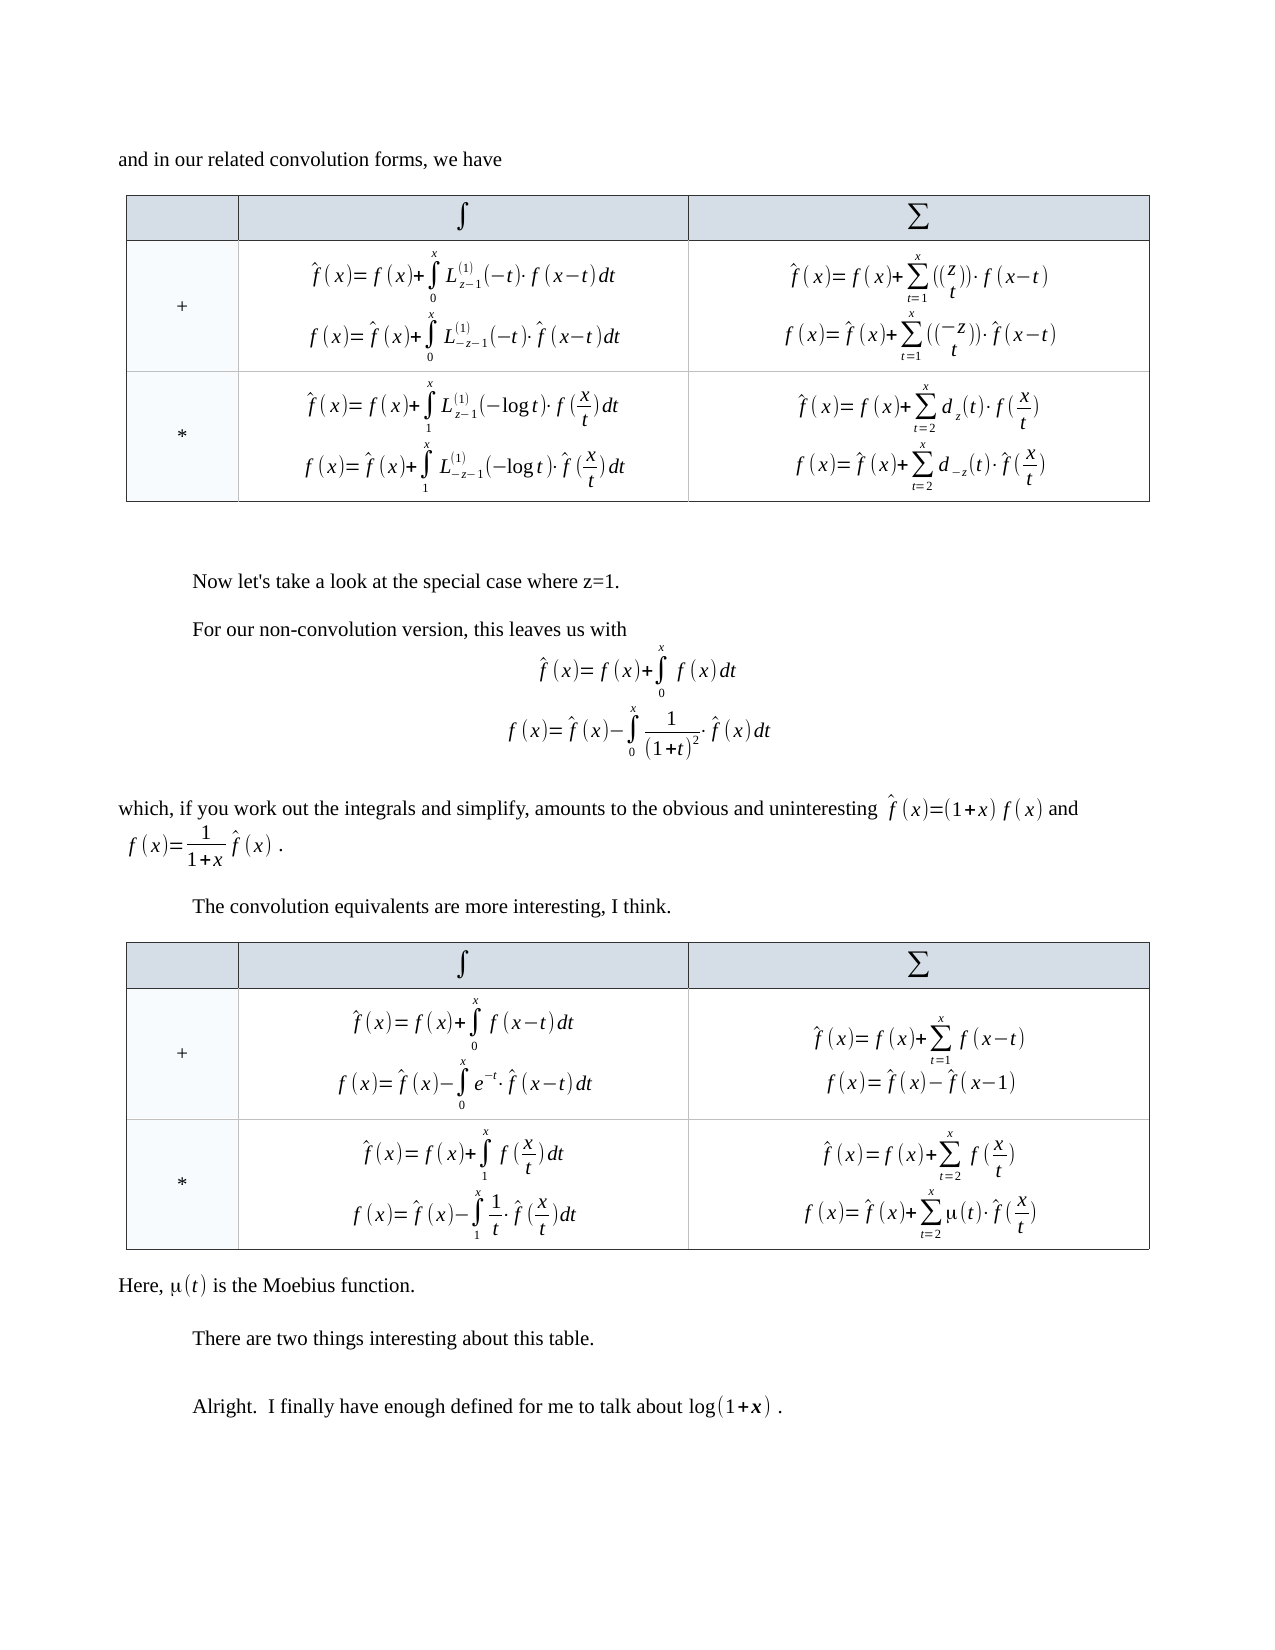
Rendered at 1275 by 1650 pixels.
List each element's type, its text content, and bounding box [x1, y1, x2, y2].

table_header [689, 943, 1149, 988]
table_cell [689, 989, 1149, 1118]
table_header [239, 943, 688, 988]
table_cell [239, 989, 688, 1118]
text Now let's take a look at the special case where z=1. [118, 569, 1157, 593]
text There are two things interesting about this table. [118, 1326, 1157, 1350]
table_cell [239, 1120, 688, 1249]
text and in our related convolution forms, we have [118, 147, 1157, 171]
table_cell [239, 241, 688, 371]
table_cell [689, 372, 1149, 501]
table_cell + [127, 241, 238, 371]
table_cell + [127, 989, 238, 1118]
text The convolution equivalents are more interesting, I think. [118, 894, 1157, 918]
text Alright. I finally have enough defined for me to talk about. [118, 1394, 1157, 1418]
text which, if you work out the integrals and simplify, amounts to the obvious and uninterestingand. [118, 794, 1157, 870]
table_header [689, 196, 1149, 240]
table_cell [689, 1120, 1149, 1249]
text Here,is the Moebius function. [118, 1273, 1157, 1298]
table_cell [239, 372, 688, 501]
table_header [127, 196, 238, 240]
table_cell * [127, 1120, 238, 1249]
text For our non-convolution version, this leaves us with [118, 617, 1157, 641]
table_header [239, 196, 688, 240]
table_cell [689, 241, 1149, 371]
table_cell * [127, 372, 238, 501]
table_header [127, 943, 238, 988]
